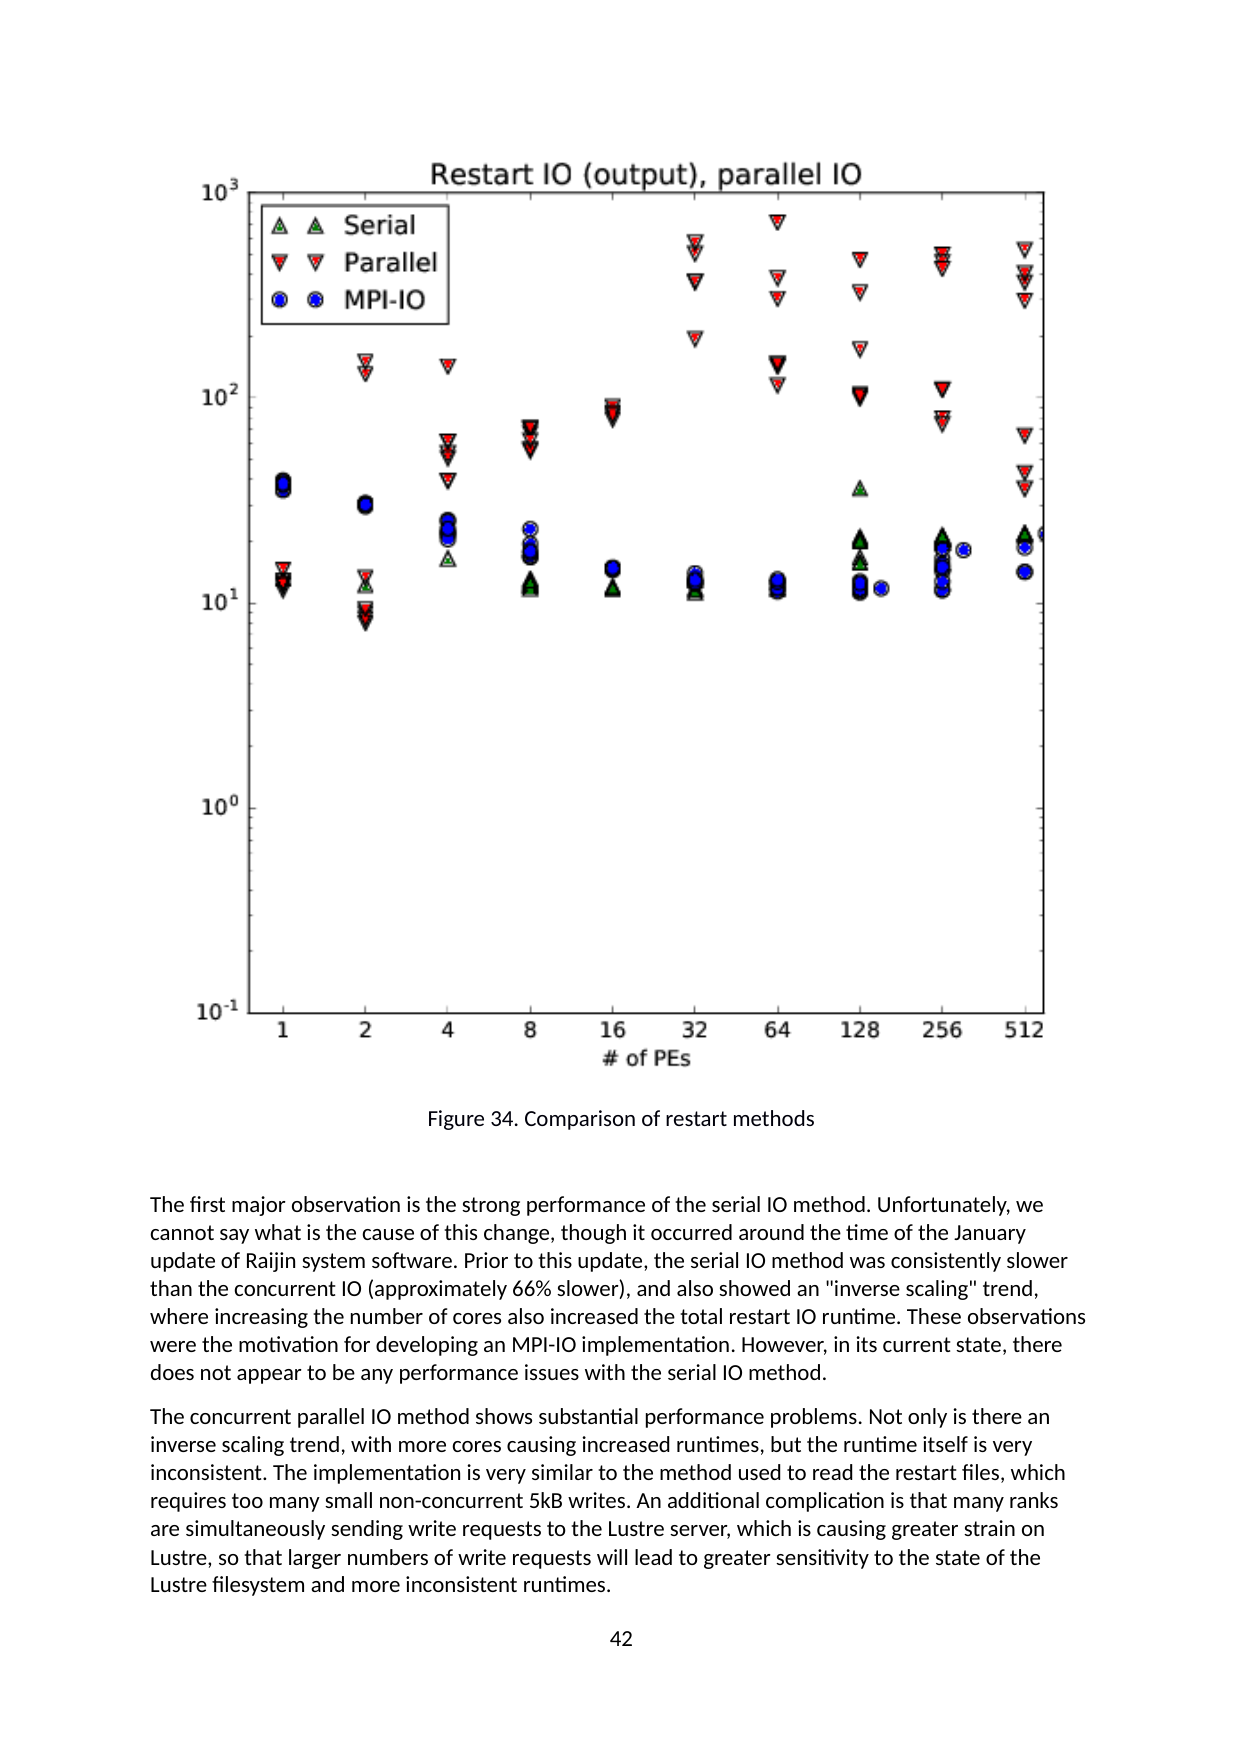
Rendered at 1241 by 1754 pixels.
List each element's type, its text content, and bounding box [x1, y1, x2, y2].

text Figure 34. Comparison of restart methods [150, 1104, 1092, 1132]
text The first major observation is the strong performance of the serial IO method. Unfortunately, we cannot say what is the cause of this change, though it occurred around the time of the January update of Raijin system software. Prior to this update, the serial IO method was consistently slower than the concurrent IO (approximately 66% slower), and also showed an "inverse scaling" trend, where increasing the number of cores also increased the total restart IO runtime. These observations were the motivation for developing an MPI-IO implementation. However, in its current state, there does not appear to be any performance issues with the serial IO method. [150, 1190, 1092, 1386]
text The concurrent parallel IO method shows substantial performance problems. Not only is there an inverse scaling trend, with more cores causing increased runtimes, but the runtime itself is very inconsistent. The implementation is very similar to the method used to read the restart files, which requires too many small non-concurrent 5kB writes. An additional complication is that many ranks are simultaneously sending write requests to the Lustre server, which is causing greater strain on Lustre, so that larger numbers of write requests will lead to greater sensitivity to the state of the Lustre filesystem and more inconsistent runtimes. [150, 1402, 1092, 1599]
picture [183, 150, 1059, 1084]
